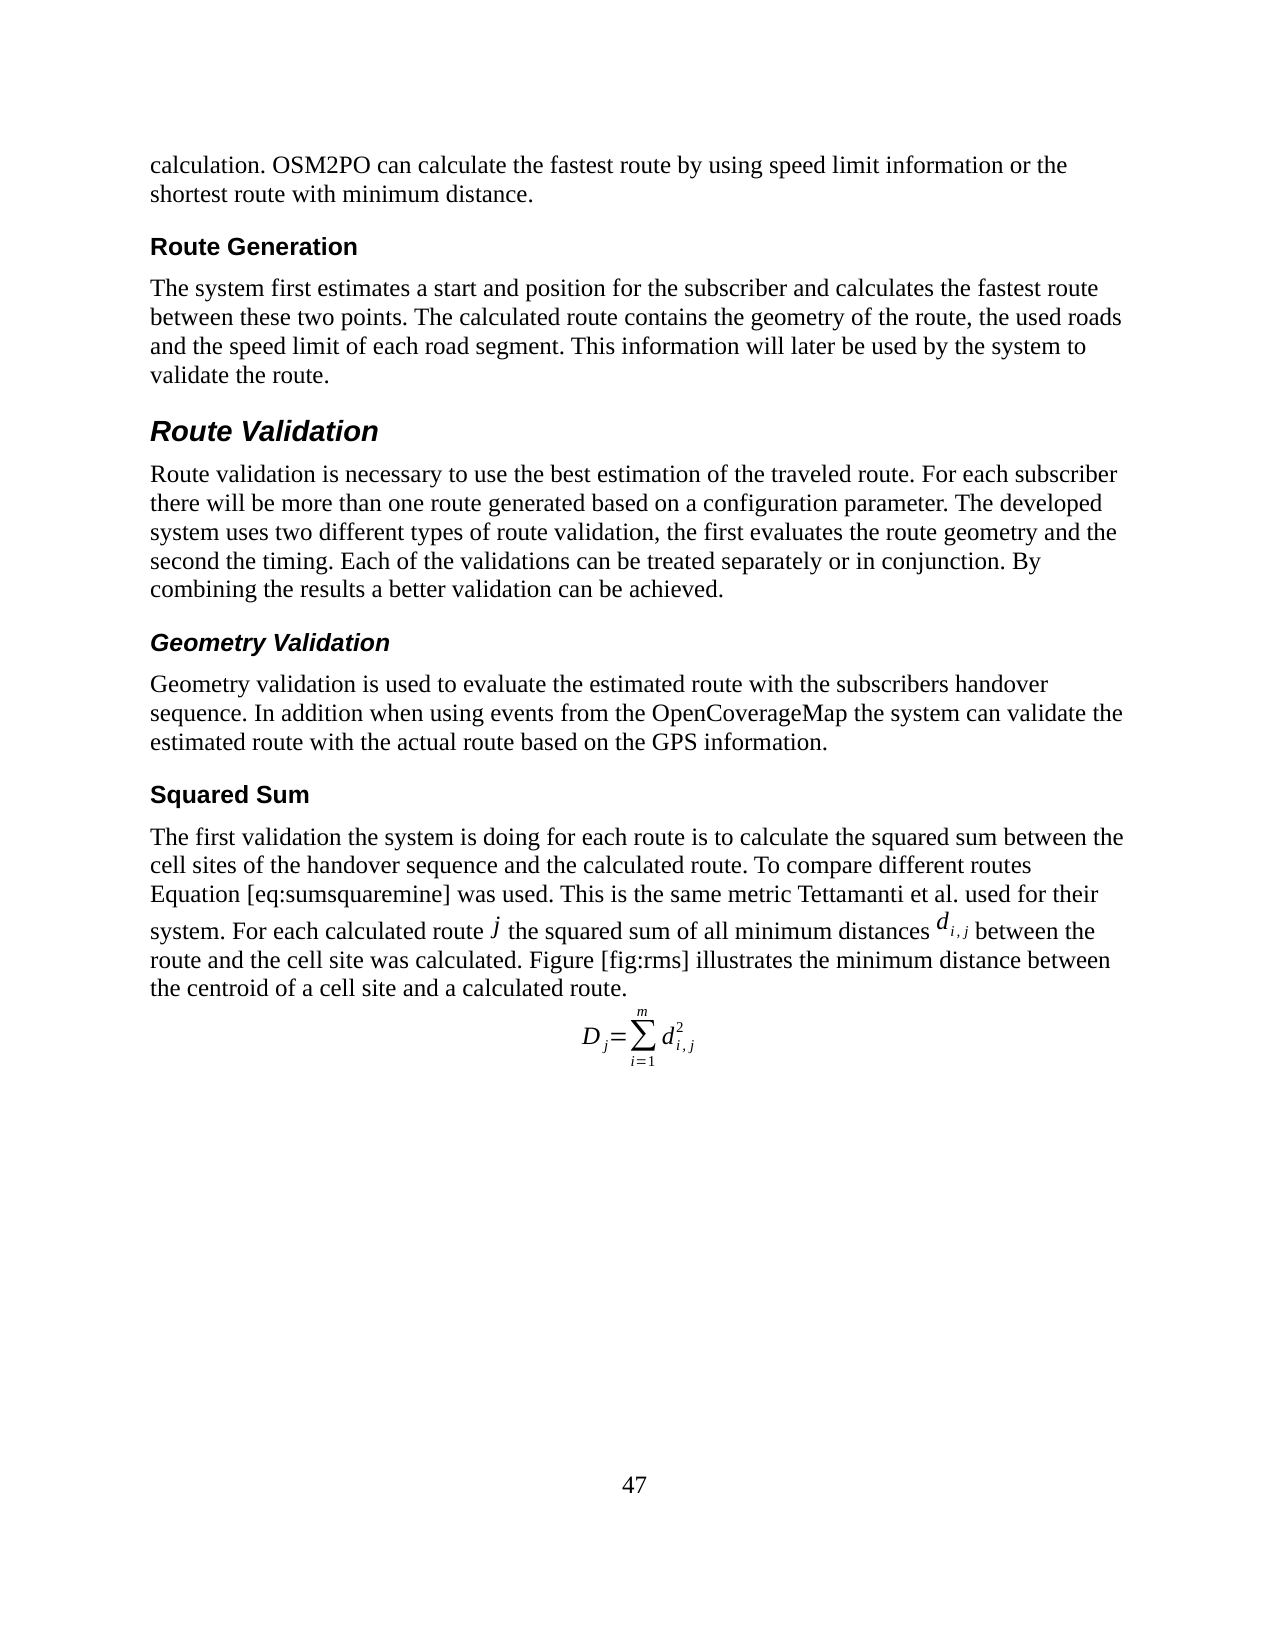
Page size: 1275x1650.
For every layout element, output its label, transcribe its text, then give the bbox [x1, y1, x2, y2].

text Route validation is necessary to use the best estimation of the traveled route. For each subscriber there will be more than one route generated based on a configuration parameter. The developed system uses two different types of route validation, the first evaluates the route geometry and the second the timing. Each of the validations can be treated separately or in conjunction. By combining the results a better validation can be achieved. [150, 459, 1125, 603]
subtitle Geometry Validation [150, 628, 1125, 657]
text The first validation the system is doing for each route is to calculate the squared sum between the cell sites of the handover sequence and the calculated route. To compare different routes Equation [eq:sumsquaremine] was used. This is the same metric Tettamanti et al. used for their system. For each calculated route the squared sum of all minimum distances between the route and the cell site was calculated. Figure [fig:rms] illustrates the minimum distance between the centroid of a cell site and a calculated route. [150, 822, 1125, 1002]
text The system first estimates a start and position for the subscriber and calculates the fastest route between these two points. The calculated route contains the geometry of the route, the used roads and the speed limit of each road segment. This information will later be used by the system to validate the route. [150, 273, 1125, 388]
subtitle Route Validation [150, 413, 1125, 447]
text calculation. OSM2PO can calculate the fastest route by using speed limit information or the shortest route with minimum distance. [150, 150, 1125, 207]
subtitle Route Generation [150, 232, 1125, 261]
subtitle Squared Sum [150, 781, 1125, 809]
text Geometry validation is used to evaluate the estimated route with the subscribers handover sequence. In addition when using events from the OpenCoverageMap the system can validate the estimated route with the actual route based on the GPS information. [150, 669, 1125, 756]
